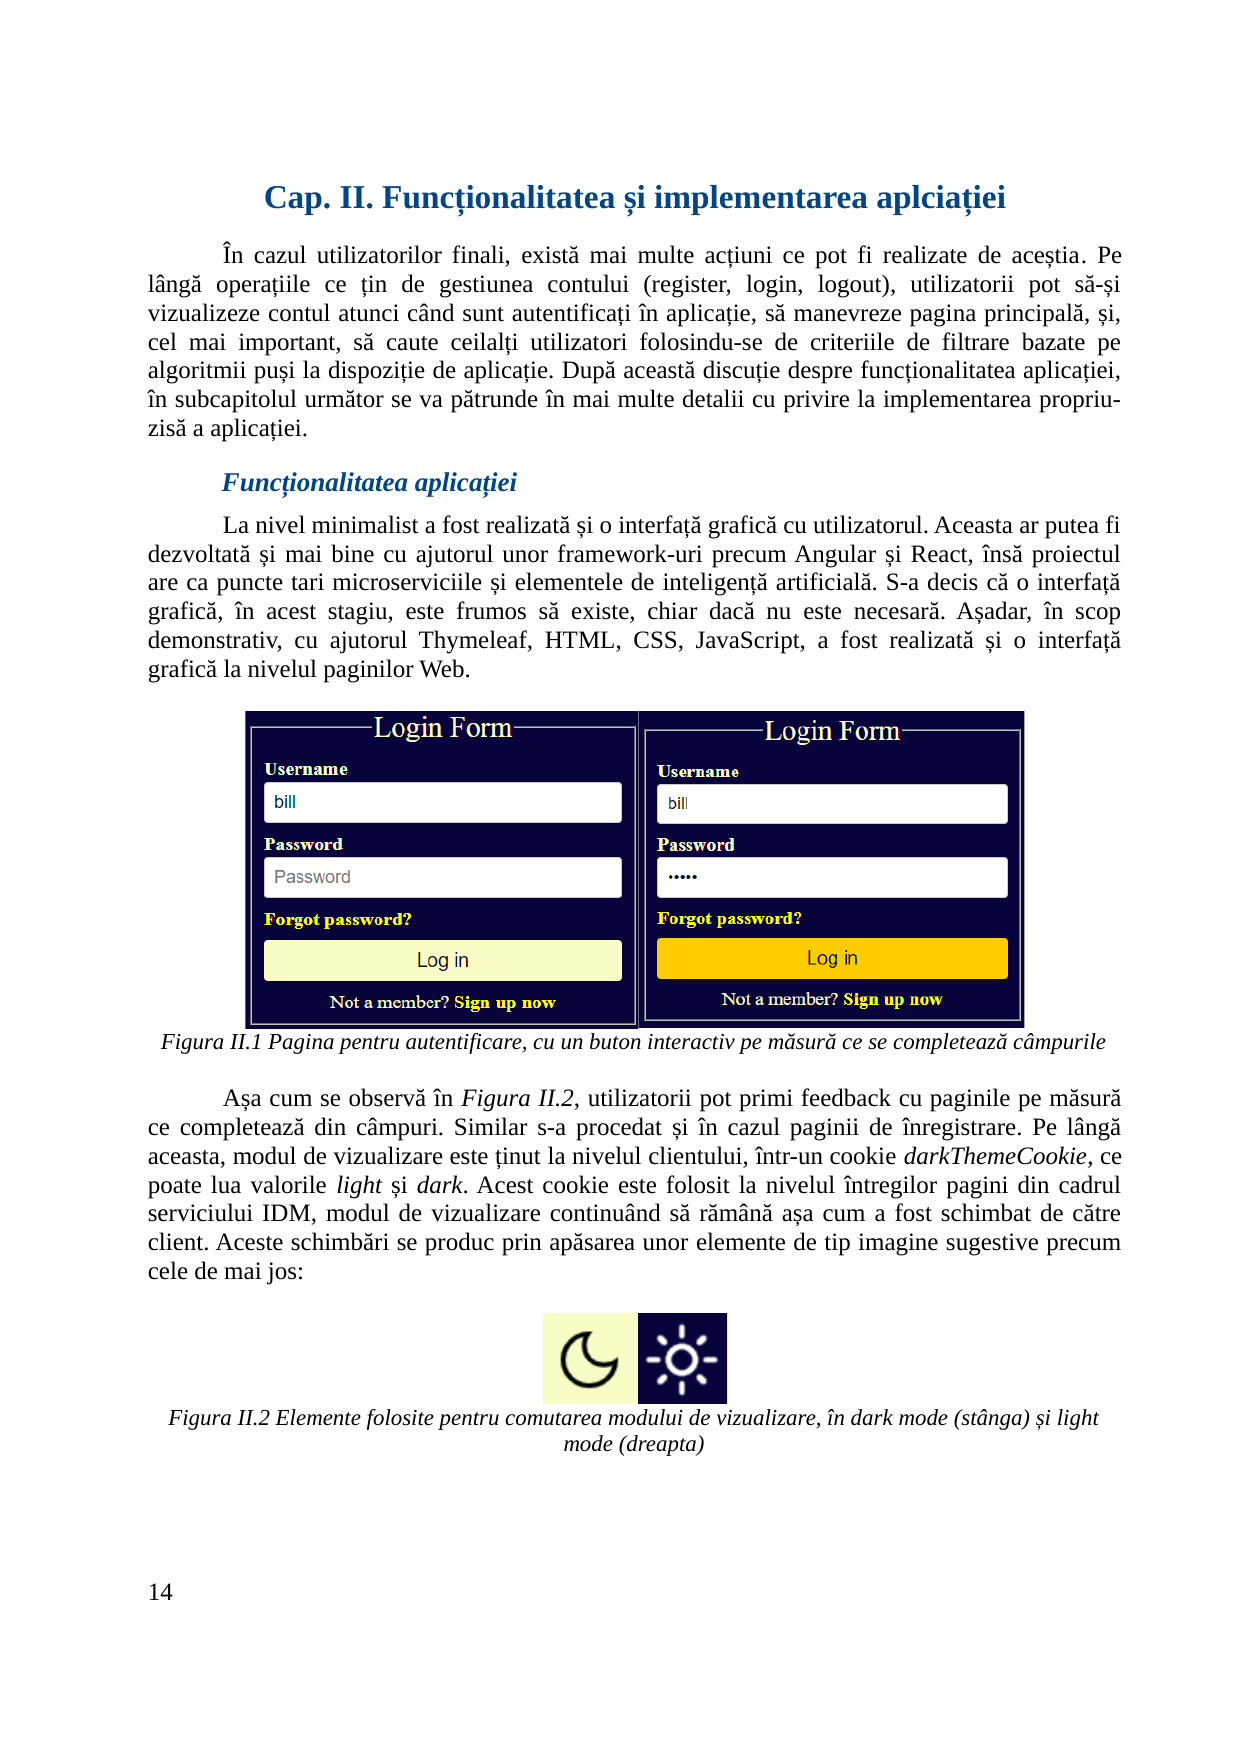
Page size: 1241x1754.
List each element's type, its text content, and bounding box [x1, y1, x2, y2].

subtitle Funcționalitatea aplicației [221, 466, 1122, 498]
text La nivel minimalist a fost realizată și o interfață grafică cu utilizatorul. Aceasta ar putea fi dezvoltată și mai bine cu ajutorul unor framework-uri precum Angular și React, însă proiectul are ca puncte tari microserviciile și elementele de inteligență artificială. S-a decis că o interfață grafică, în acest stagiu, este frumos să existe, chiar dacă nu este necesară. Așadar, în scop demonstrativ, cu ajutorul Thymeleaf, HTML, CSS, JavaScript, a fost realizată și o interfață grafică la nivelul paginilor Web. [148, 510, 1122, 682]
text În cazul utilizatorilor finali, există mai multe acțiuni ce pot fi realizate de aceștia. Pe lângă operațiile ce țin de gestiunea contului (register, login, logout), utilizatorii pot să-și vizualizeze contul atunci când sunt autentificați în aplicație, să manevreze pagina principală, și, cel mai important, să caute ceilalți utilizatori folosindu-se de criteriile de filtrare bazate pe algoritmii puși la dispoziție de aplicație. După această discuție despre funcționalitatea aplicației, în subcapitolul următor se va pătrunde în mai multe detalii cu privire la implementarea propriu-zisă a aplicației. [148, 240, 1122, 442]
text Așa cum se observă în Figura II.2, utilizatorii pot primi feedback cu paginile pe măsură ce completează din câmpuri. Similar s-a procedat și în cazul paginii de înregistrare. Pe lângă aceasta, modul de vizualizare este ținut la nivelul clientului, într-un cookie darkThemeCookie, ce poate lua valorile light și dark. Acest cookie este folosit la nivelul întregilor pagini din cadrul serviciului IDM, modul de vizualizare continuând să rămână așa cum a fost schimbat de către client. Aceste schimbări se produc prin apăsarea unor elemente de tip imagine sugestive precum cele de mai jos: [148, 1083, 1122, 1285]
text Figura II.2 Elemente folosite pentru comutarea modului de vizualizare, în dark mode (stânga) și light mode (dreapta) [148, 1404, 1122, 1457]
text Figura II.1 Pagina pentru autentificare, cu un buton interactiv pe măsură ce se completează câmpurile [148, 1028, 1122, 1055]
subtitle Cap. II. Funcționalitatea și implementarea aplciației [148, 177, 1122, 215]
